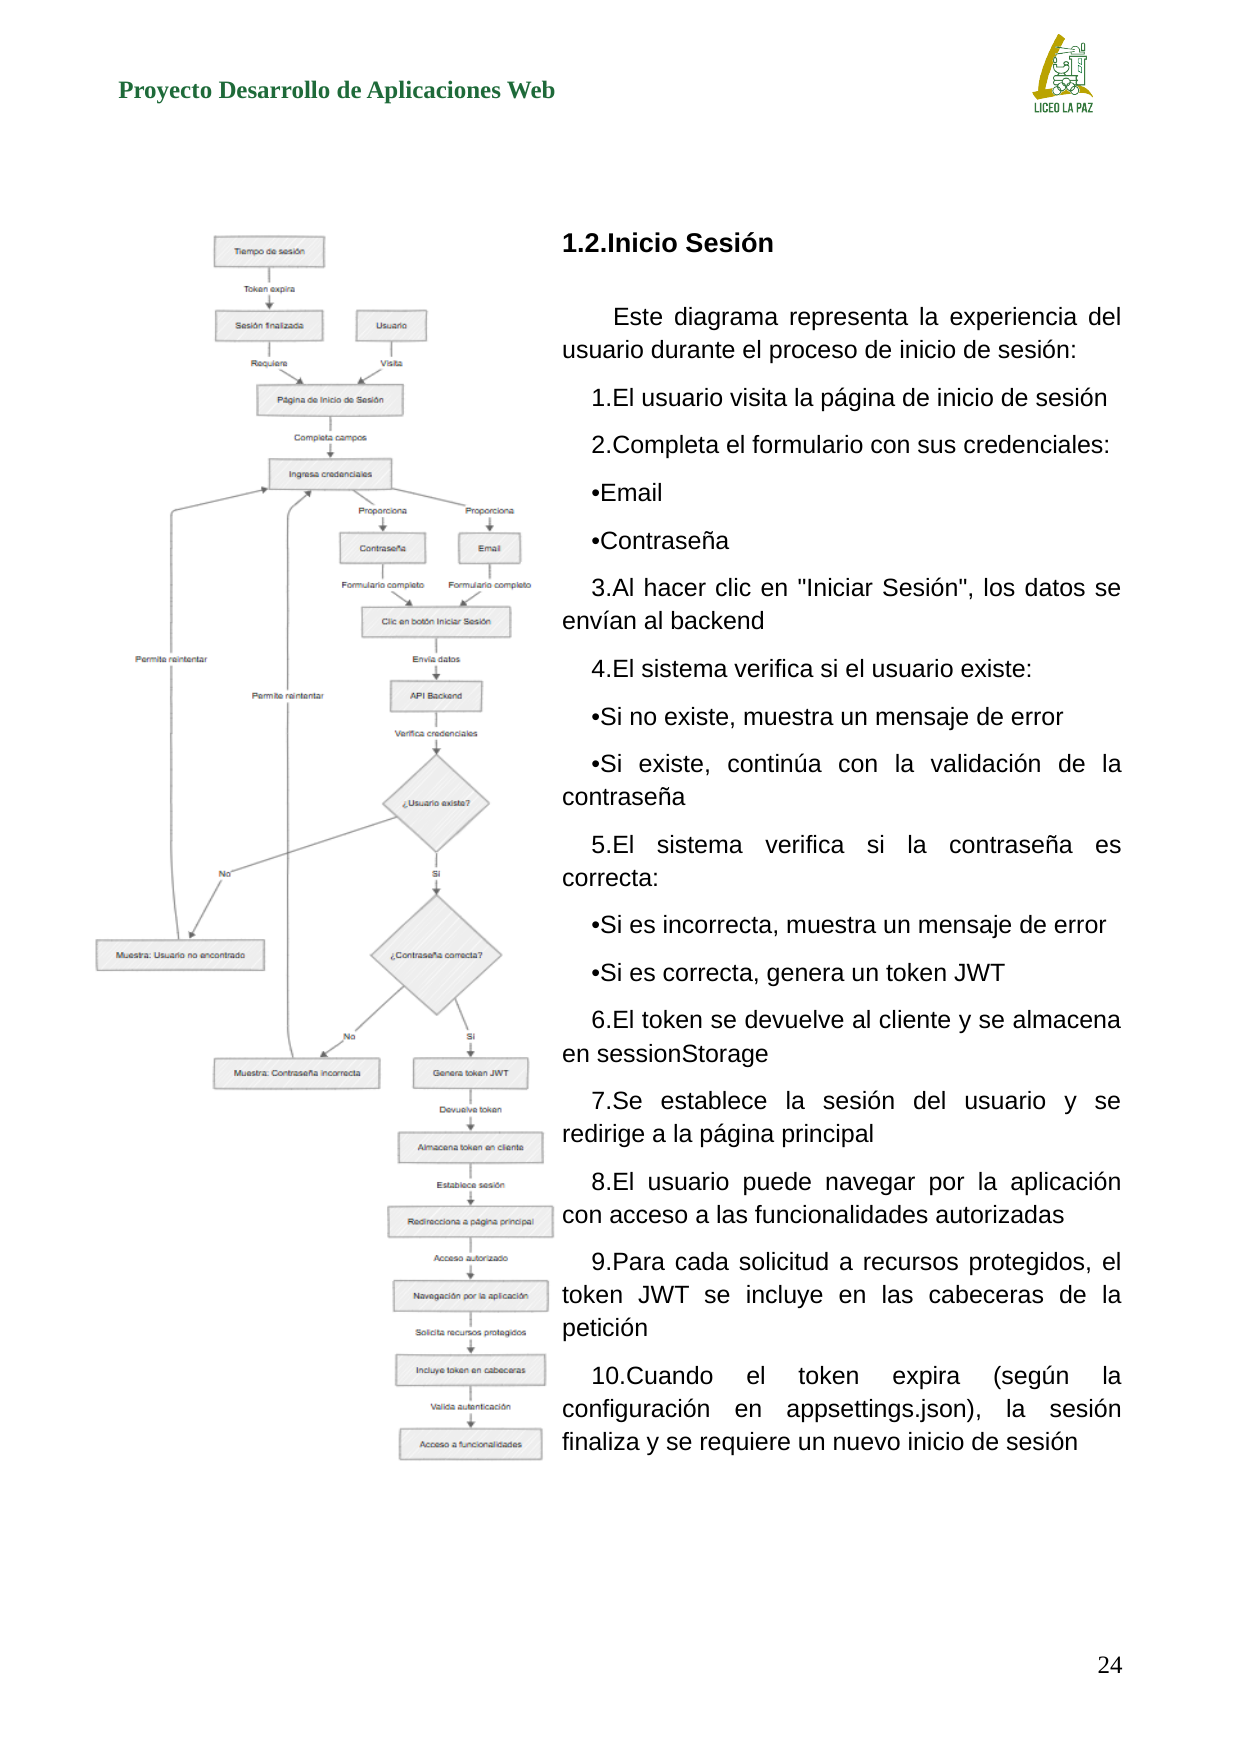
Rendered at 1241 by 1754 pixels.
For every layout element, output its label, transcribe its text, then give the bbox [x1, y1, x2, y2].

text •Si es correcta, genera un token JWT [562, 958, 1122, 987]
text •Si existe, continúa con la validación de la contraseña [562, 749, 1122, 811]
text 4.El sistema verifica si el usuario existe: [562, 654, 1122, 683]
text 7.Se establece la sesión del usuario y se redirige a la página principal [562, 1086, 1122, 1148]
picture [1025, 26, 1100, 121]
text •Contraseña [562, 526, 1122, 554]
text Este diagrama representa la experiencia del usuario durante el proceso de inicio de sesión: [562, 302, 1122, 364]
text •Si es incorrecta, muestra un mensaje de error [562, 910, 1122, 939]
subtitle 1.2.Inicio Sesión [562, 227, 1122, 258]
text 2.Completa el formulario con sus credenciales: [562, 430, 1122, 459]
picture [79, 227, 562, 1471]
text 8.El usuario puede navegar por la aplicación con acceso a las funcionalidades autorizadas [562, 1167, 1122, 1228]
text 3.Al hacer clic en "Iniciar Sesión", los datos se envían al backend [562, 573, 1122, 635]
text 10.Cuando el token expira (según la configuración en appsettings.json), la sesión finaliza y se requiere un nuevo inicio de sesión [562, 1361, 1122, 1456]
text 9.Para cada solicitud a recursos protegidos, el token JWT se incluye en las cabeceras de la petición [562, 1247, 1122, 1342]
text •Email [562, 478, 1122, 507]
text •Si no existe, muestra un mensaje de error [562, 701, 1122, 730]
text 5.El sistema verifica si la contraseña es correcta: [562, 830, 1122, 891]
text 6.El token se devuelve al cliente y se almacena en sessionStorage [562, 1006, 1122, 1067]
text 1.El usuario visita la página de inicio de sesión [562, 383, 1122, 412]
